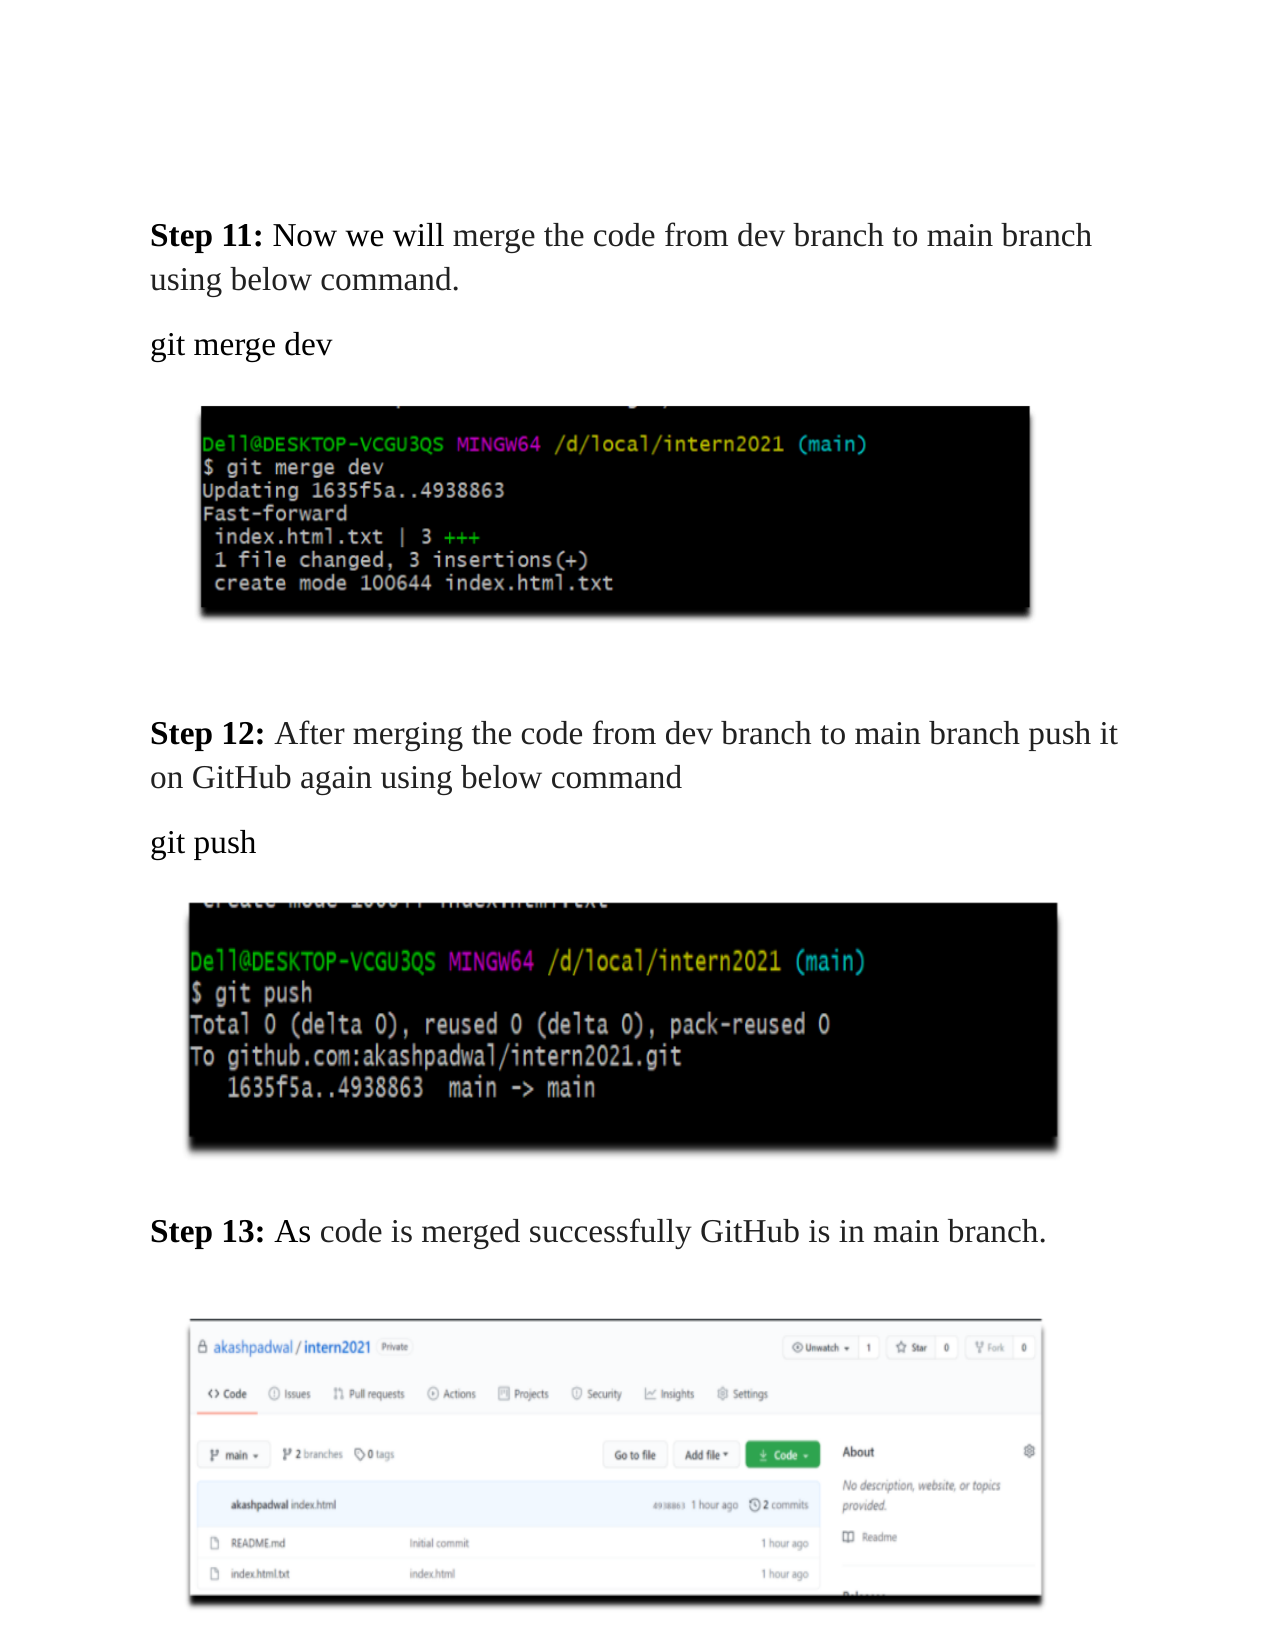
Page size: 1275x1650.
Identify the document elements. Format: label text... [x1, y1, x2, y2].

text Step 13: As code is merged successfully GitHub is in main branch. [150, 1212, 1125, 1250]
picture [168, 1300, 1066, 1629]
text git push [150, 822, 1125, 861]
text Step 12: After merging the code from dev branch to main branch push it on GitHub again using below command [150, 713, 1125, 796]
picture [159, 880, 1080, 1195]
picture [175, 392, 1057, 631]
text git merge dev [150, 324, 1125, 362]
text Step 11: Now we will merge the code from dev branch to main branch using below command. [150, 215, 1125, 297]
